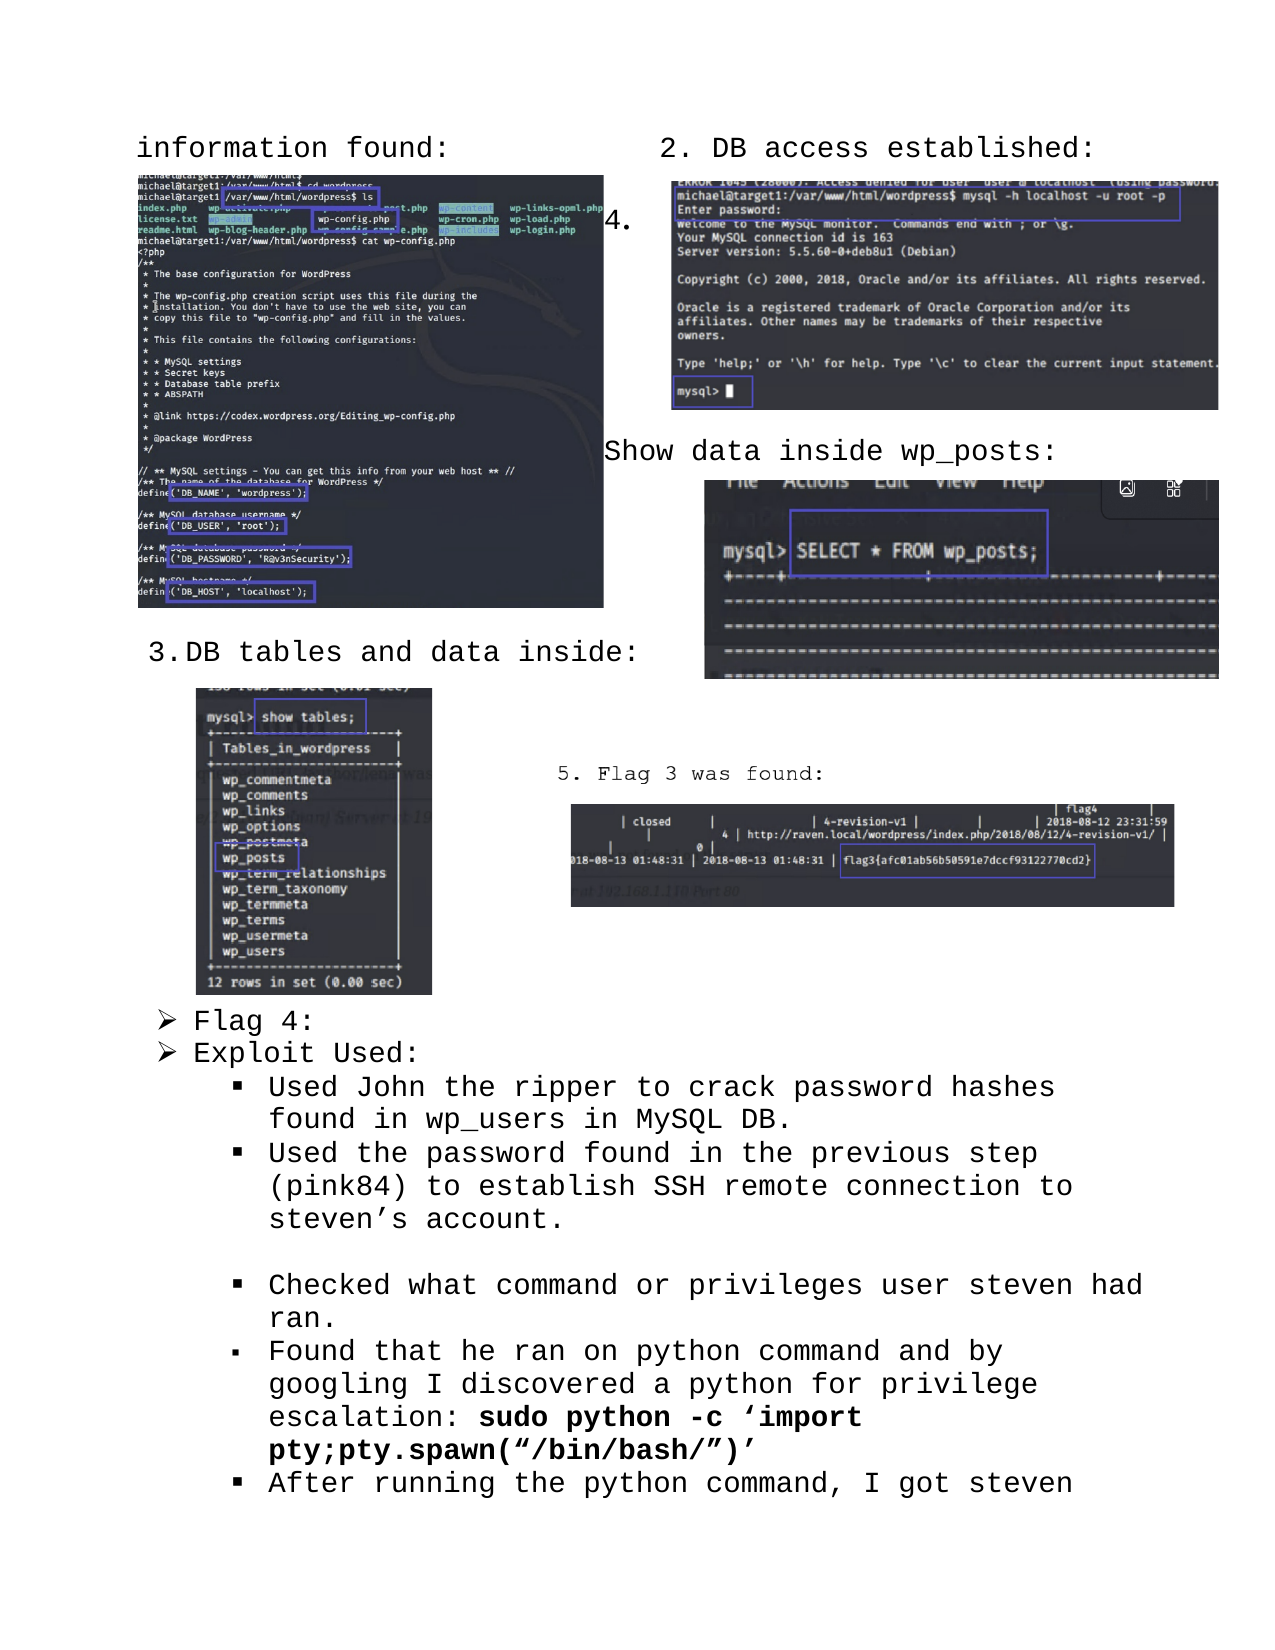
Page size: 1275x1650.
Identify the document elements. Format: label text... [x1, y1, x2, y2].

list Exploit Used: [156, 1039, 1157, 1072]
list Checked what command or privileges user steven had ran. [231, 1270, 1157, 1336]
list Used John the ripper to crack password hashes found in wp_users in MySQL DB. [231, 1072, 1157, 1138]
list After running the python command, I got steven [231, 1468, 1157, 1501]
text 4. Show data inside wp_posts: [604, 190, 1157, 469]
text information found: 2. DB access established: [118, 118, 1157, 166]
list Used the password found in the previous step (pink84) to establish SSH remote connection to steven’s account. [231, 1138, 1157, 1237]
list Found that he ran on python command and by googling I discovered a python for privilege escalation: sudo python -c ‘import pty;pty.spawn(“/bin/bash/”)’ [231, 1336, 1157, 1468]
list DB tables and data inside: [148, 637, 704, 670]
text [118, 190, 138, 469]
list Flag 4: [156, 1006, 1157, 1039]
